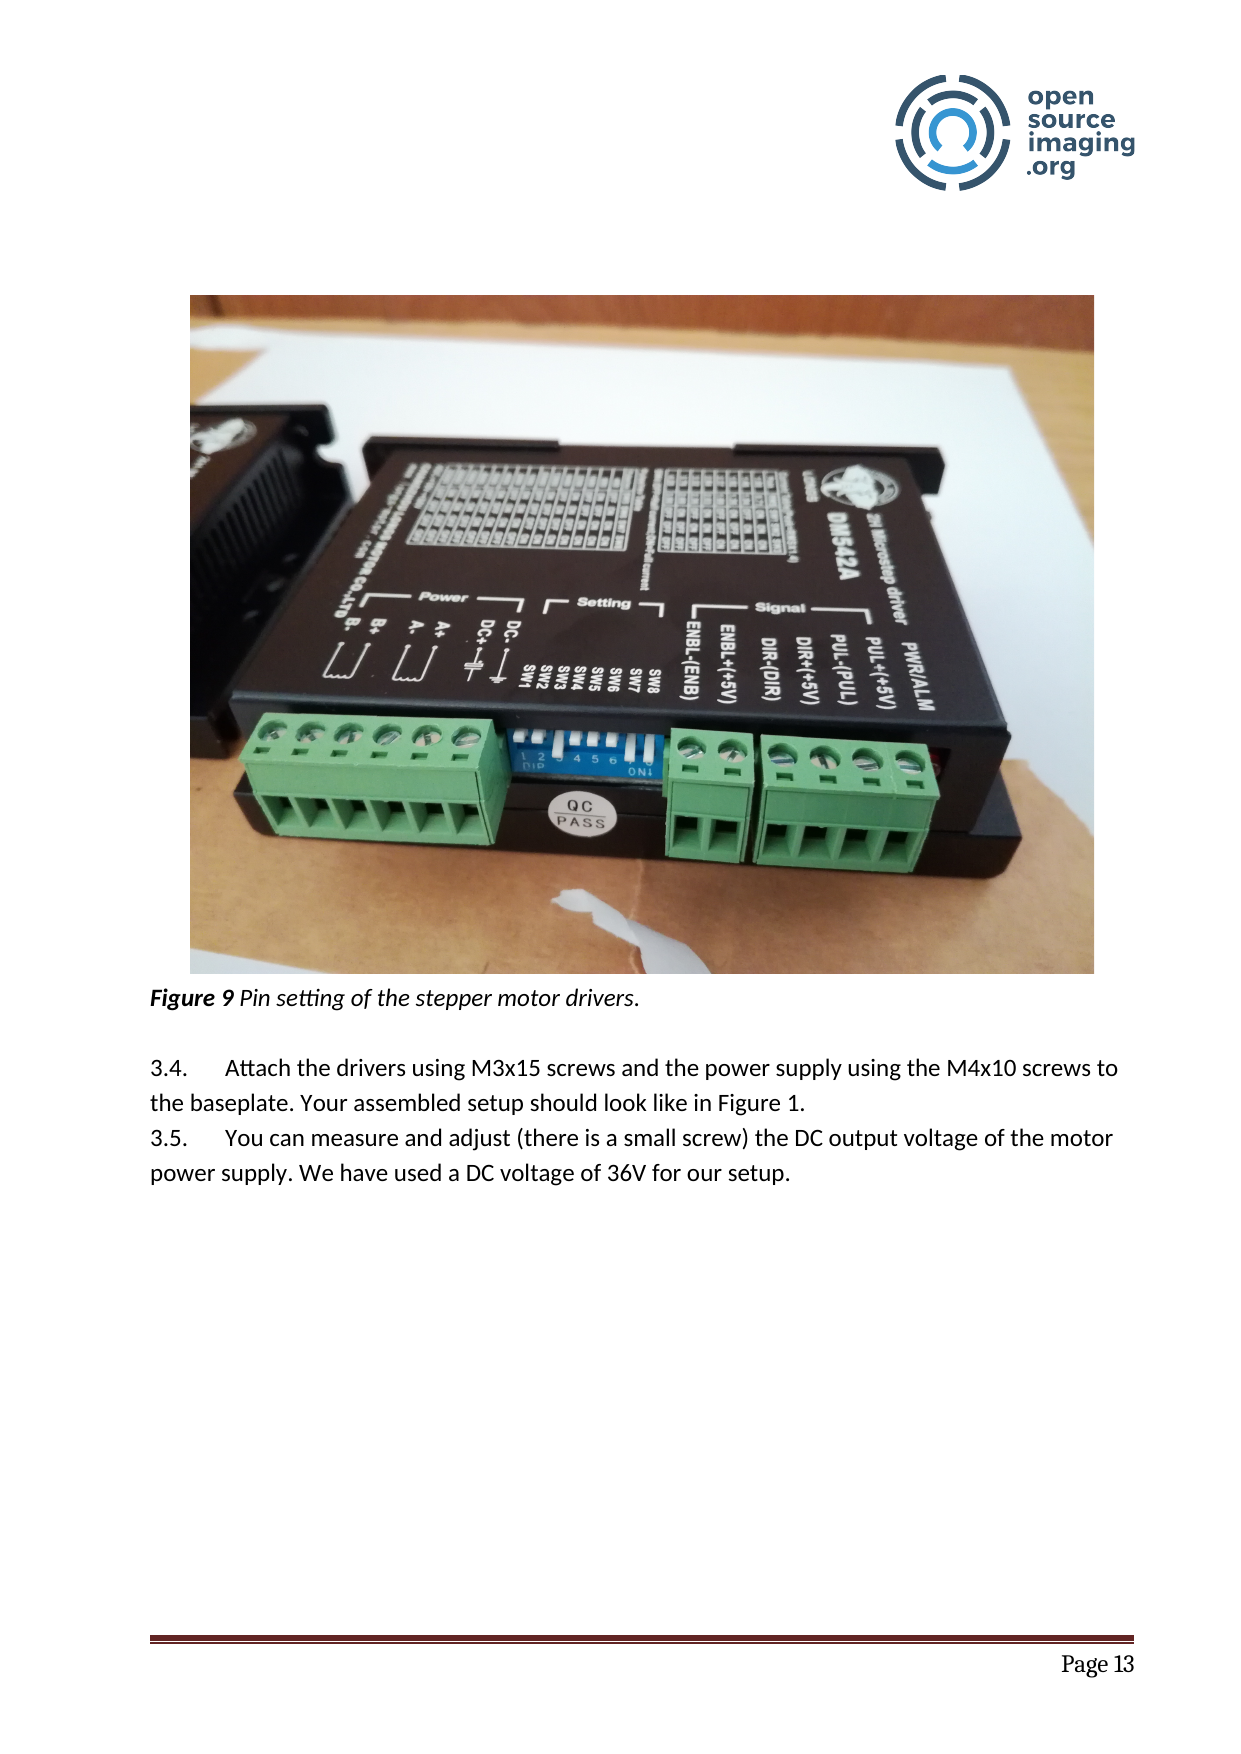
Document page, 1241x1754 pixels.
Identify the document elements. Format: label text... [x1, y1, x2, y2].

picture [895, 75, 1135, 191]
list Figure 9 Pin setting of the stepper motor drivers. [150, 271, 1134, 1013]
picture [190, 295, 1095, 974]
list Attach the drivers using M3x15 screws and the power supply using the M4x10 screws to the baseplate. Your assembled setup should look like in Figure 1. [150, 1053, 1134, 1118]
list You can measure and adjust (there is a small screw) the DC output voltage of the motor power supply. We have used a DC voltage of 36V for our setup. [150, 1123, 1134, 1188]
